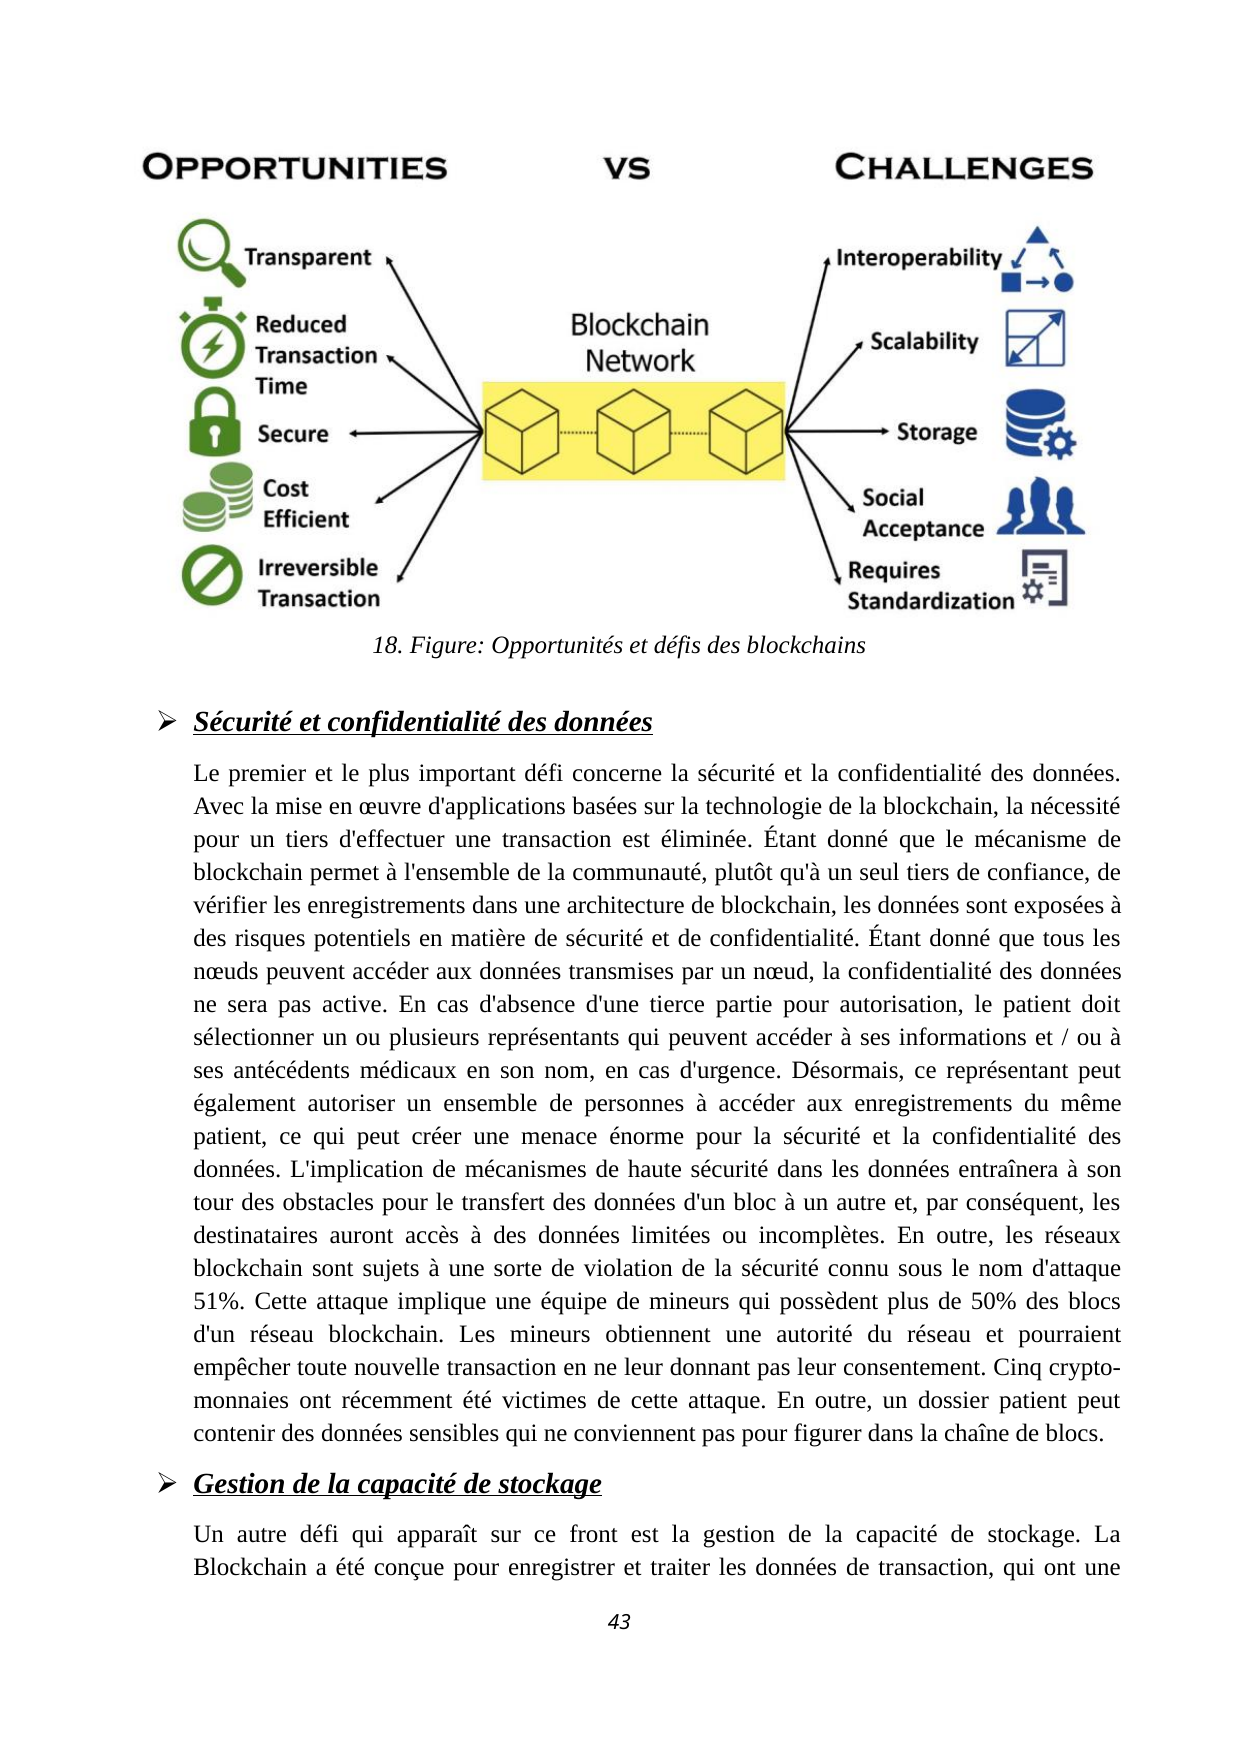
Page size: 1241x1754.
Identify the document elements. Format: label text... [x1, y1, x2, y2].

list Un autre défi qui apparaît sur ce front est la gestion de la capacité de stockage. La Blockchain a été conçue pour enregistrer et traiter les données de transaction, qui ont une [156, 1519, 1122, 1581]
list Le premier et le plus important défi concerne la sécurité et la confidentialité des données. Avec la mise en œuvre d'applications basées sur la technologie de la blockchain, la nécessité pour un tiers d'effectuer une transaction est éliminée. Étant donné que le mécanisme de blockchain permet à l'ensemble de la communauté, plutôt qu'à un seul tiers de confiance, de vérifier les enregistrements dans une architecture de blockchain, les données sont exposées à des risques potentiels en matière de sécurité et de confidentialité. Étant donné que tous les nœuds peuvent accéder aux données transmises par un nœud, la confidentialité des données ne sera pas active. En cas d'absence d'une tierce partie pour autorisation, le patient doit sélectionner un ou plusieurs représentants qui peuvent accéder à ses informations et / ou à ses antécédents médicaux en son nom, en cas d'urgence. Désormais, ce représentant peut également autoriser un ensemble de personnes à accéder aux enregistrements du même patient, ce qui peut créer une menace énorme pour la sécurité et la confidentialité des données. L'implication de mécanismes de haute sécurité dans les données entraînera à son tour des obstacles pour le transfert des données d'un bloc à un autre et, par conséquent, les destinataires auront accès à des données limitées ou incomplètes. En outre, les réseaux blockchain sont sujets à une sorte de violation de la sécurité connu sous le nom d'attaque 51%. Cette attaque implique une équipe de mineurs qui possèdent plus de 50% des blocs d'un réseau blockchain. Les mineurs obtiennent une autorité du réseau et pourraient empêcher toute nouvelle transaction en ne leur donnant pas leur consentement. Cinq crypto- monnaies ont récemment été victimes de cette attaque. En outre, un dossier patient peut contenir des données sensibles qui ne conviennent pas pour figurer dans la chaîne de blocs. [156, 758, 1122, 1447]
picture [118, 130, 1123, 631]
list Gestion de la capacité de stockage [156, 1466, 1122, 1499]
list Sécurité et confidentialité des données [156, 704, 1122, 738]
text 18. Figure: Opportunités et défis des blockchains [118, 631, 1122, 659]
